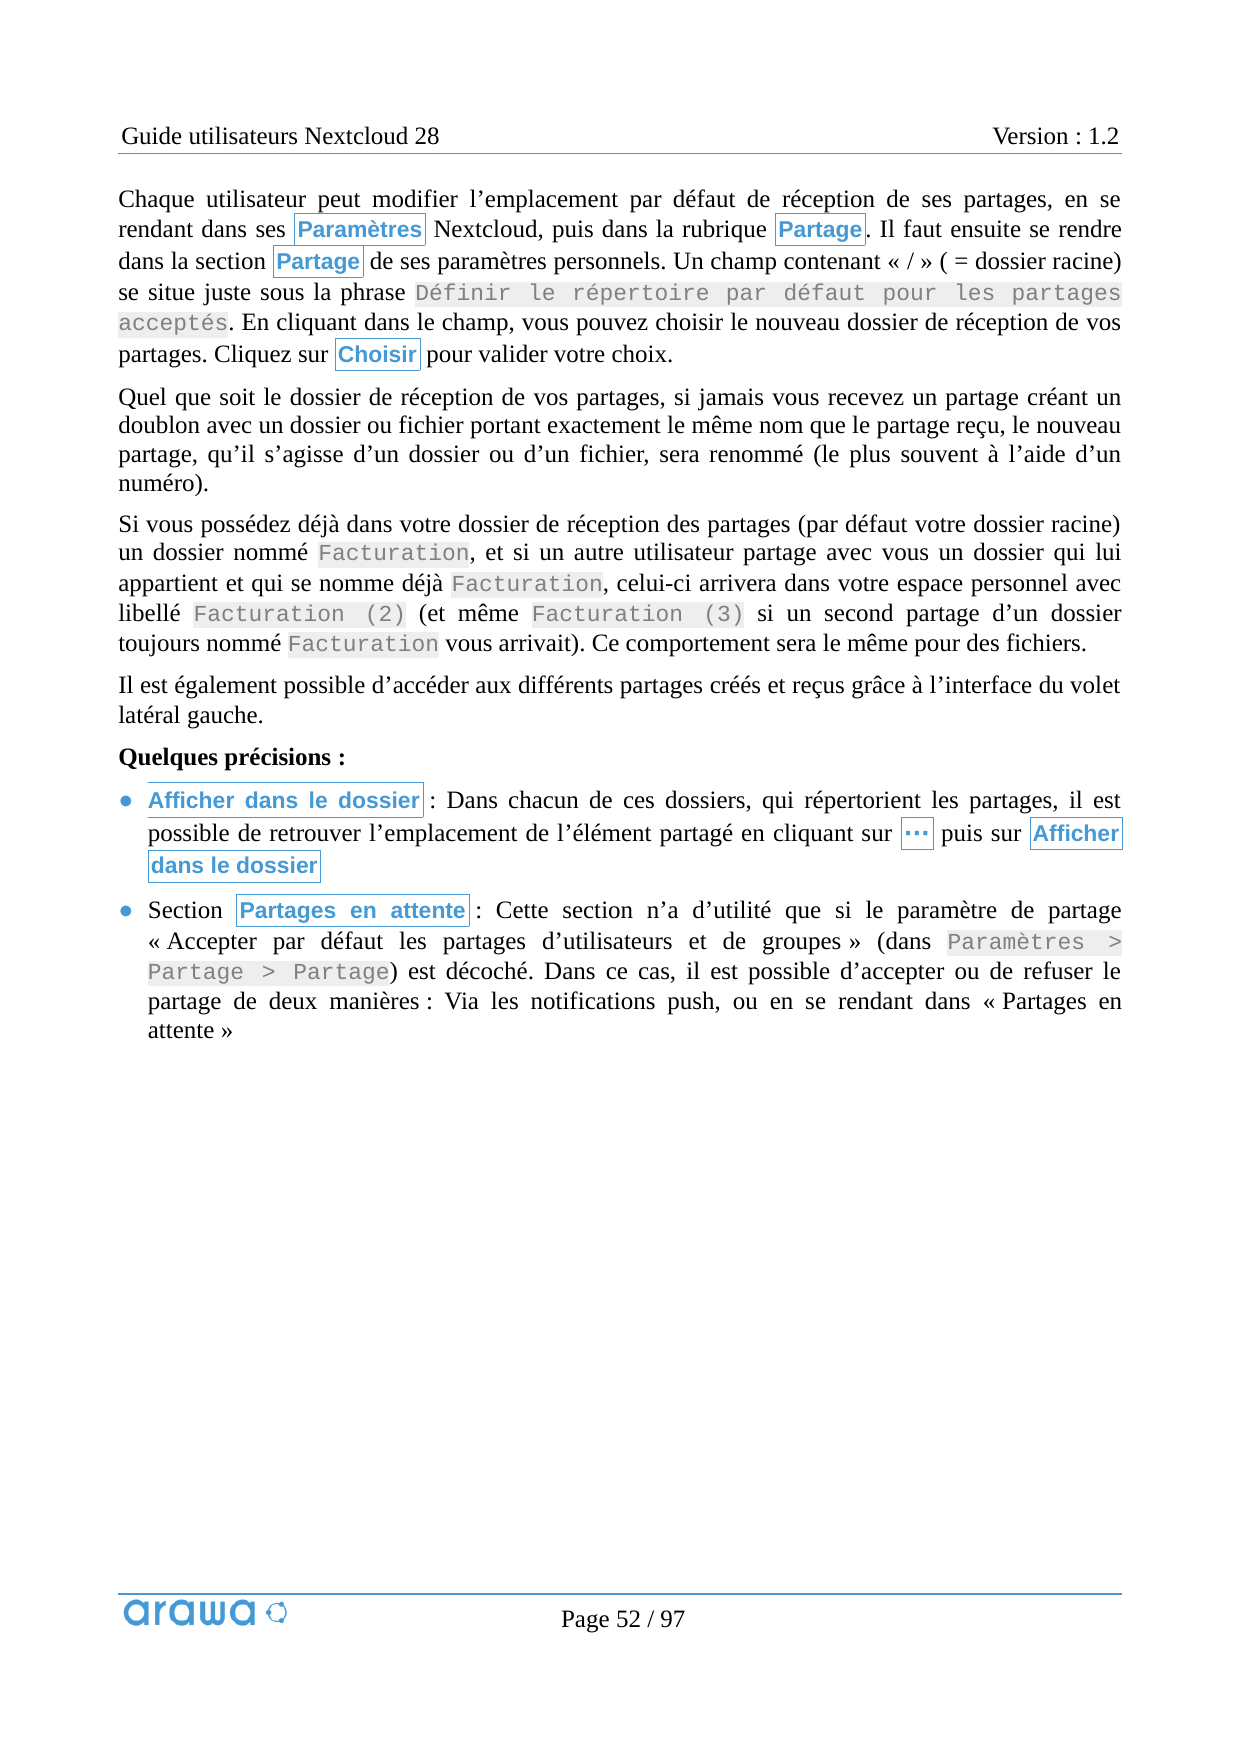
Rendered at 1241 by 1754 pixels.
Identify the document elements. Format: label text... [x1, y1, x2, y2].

text Quel que soit le dossier de réception de vos partages, si jamais vous recevez un partage créant un doublon avec un dossier ou fichier portant exactement le même nom que le partage reçu, le nouveau partage, qu’il s’agisse d’un dossier ou d’un fichier, sera renommé (le plus souvent à l’aide d’un numéro). [118, 382, 1122, 497]
text Chaque utilisateur peut modifier l’emplacement par défaut de réception de ses partages, en se rendant dans ses Paramètres Nextcloud, puis dans la rubrique Partage. Il faut ensuite se rendre dans la section Partage de ses paramètres personnels. Un champ contenant « / » ( = dossier racine) se situe juste sous la phrase Définir le répertoire par défaut pour les partages acceptés. En cliquant dans le champ, vous pouvez choisir le nouveau dossier de réception de vos partages. Cliquez sur Choisir pour valider votre choix. [118, 184, 1122, 370]
text Quelques précisions : [118, 742, 1122, 771]
list Section Partages en attente : Cette section n’a d’utilité que si le paramètre de partage « Accepter par défaut les partages d’utilisateurs et de groupes » (dans Paramètres > Partage > Partage) est décoché. Dans ce cas, il est possible d’accepter ou de refuser le partage de deux manières : Via les notifications push, ou en se rendant dans « Partages en attente » [118, 894, 1122, 1044]
picture [121, 1597, 290, 1628]
text Il est également possible d’accéder aux différents partages créés et reçus grâce à l’interface du volet latéral gauche. [118, 670, 1122, 730]
text Si vous possédez déjà dans votre dossier de réception des partages (par défaut votre dossier racine) un dossier nommé Facturation, et si un autre utilisateur partage avec vous un dossier qui lui appartient et qui se nomme déjà Facturation, celui-ci arrivera dans votre espace personnel avec libellé Facturation (2) (et même Facturation (3) si un second partage d’un dossier toujours nommé Facturation vous arrivait). Ce comportement sera le même pour des fichiers. [118, 509, 1122, 658]
list Afficher dans le dossier : Dans chacun de ces dossiers, qui répertorient les partages, il est possible de retrouver l’emplacement de l’élément partagé en cliquant sur ⋅⋅⋅ puis sur Afficher dans le dossier [118, 782, 1122, 882]
